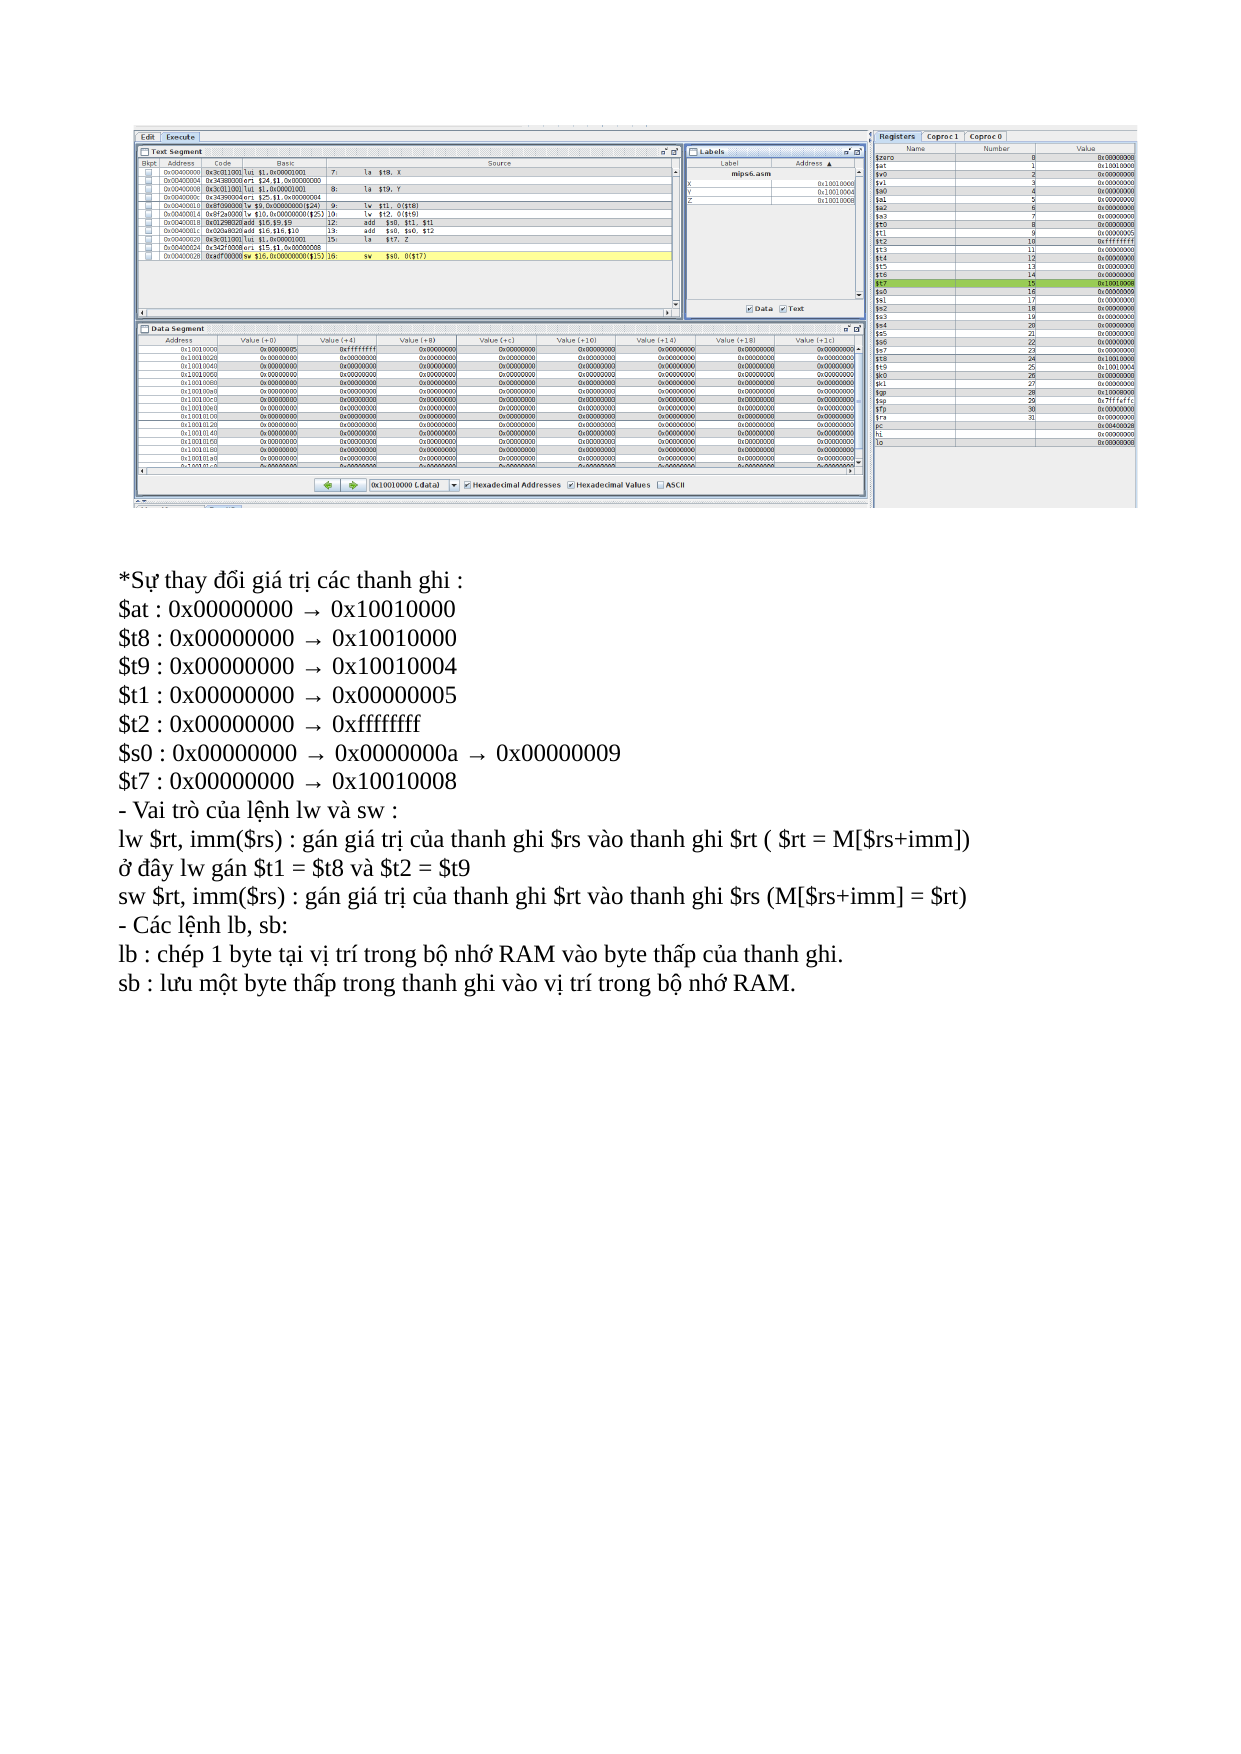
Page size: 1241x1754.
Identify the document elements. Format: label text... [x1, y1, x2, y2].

text sb : lưu một byte thấp trong thanh ghi vào vị trí trong bộ nhớ RAM. [118, 968, 1122, 996]
text $t7 : 0x00000000 → 0x10010008 [118, 766, 1122, 795]
picture [133, 125, 1138, 508]
text sw $rt, imm($rs) : gán giá trị của thanh ghi $rt vào thanh ghi $rs (M[$rs+imm] = $rt) [118, 881, 1122, 910]
text - Các lệnh lb, sb: [118, 910, 1122, 939]
text $t1 : 0x00000000 → 0x00000005 [118, 680, 1122, 709]
text $s0 : 0x00000000 → 0x0000000a → 0x00000009 [118, 738, 1122, 766]
text lb : chép 1 byte tại vị trí trong bộ nhớ RAM vào byte thấp của thanh ghi. [118, 939, 1122, 968]
text $at : 0x00000000 → 0x10010000 [118, 594, 1122, 623]
text lw $rt, imm($rs) : gán giá trị của thanh ghi $rs vào thanh ghi $rt ( $rt = M[$rs+imm]) [118, 824, 1122, 853]
text $t9 : 0x00000000 → 0x10010004 [118, 651, 1122, 680]
text *Sự thay đổi giá trị các thanh ghi : [118, 565, 1122, 594]
text ở đây lw gán $t1 = $t8 và $t2 = $t9 [118, 853, 1122, 881]
text $t2 : 0x00000000 → 0xffffffff [118, 709, 1122, 738]
text - Vai trò của lệnh lw và sw : [118, 795, 1122, 824]
text $t8 : 0x00000000 → 0x10010000 [118, 623, 1122, 651]
